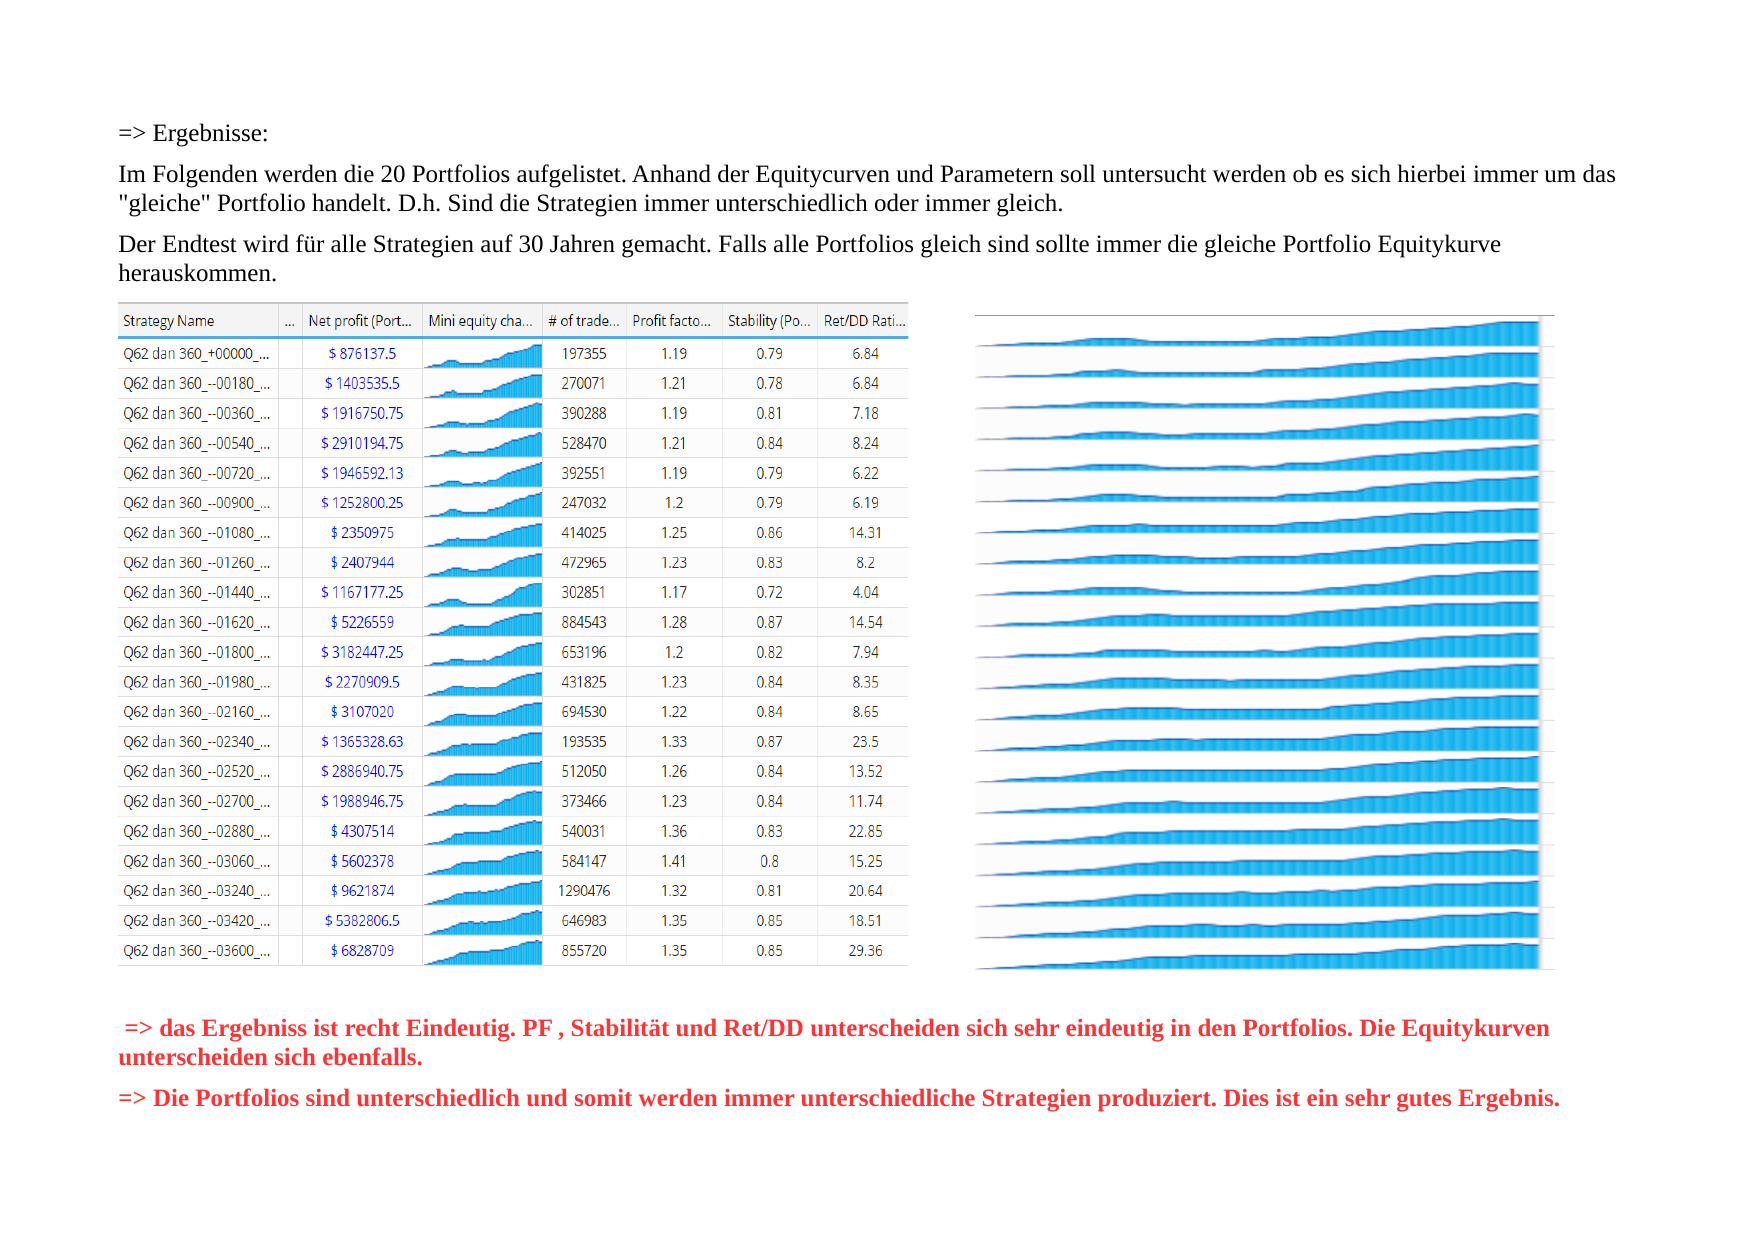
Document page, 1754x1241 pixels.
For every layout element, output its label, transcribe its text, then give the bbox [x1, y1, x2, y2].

picture [975, 315, 1555, 970]
text Der Endtest wird für alle Strategien auf 30 Jahren gemacht. Falls alle Portfolios gleich sind sollte immer die gleiche Portfolio Equitykurve herauskommen. [118, 229, 1636, 287]
picture [118, 299, 909, 972]
text => Ergebnisse: [118, 118, 1636, 147]
text => das Ergebniss ist recht Eindeutig. PF , Stabilität und Ret/DD unterscheiden sich sehr eindeutig in den Portfolios. Die Equitykurven unterscheiden sich ebenfalls. [118, 1013, 1636, 1071]
text Im Folgenden werden die 20 Portfolios aufgelistet. Anhand der Equitycurven und Parametern soll untersucht werden ob es sich hierbei immer um das "gleiche" Portfolio handelt. D.h. Sind die Strategien immer unterschiedlich oder immer gleich. [118, 159, 1636, 217]
text => Die Portfolios sind unterschiedlich und somit werden immer unterschiedliche Strategien produziert. Dies ist ein sehr gutes Ergebnis. [118, 1083, 1636, 1112]
